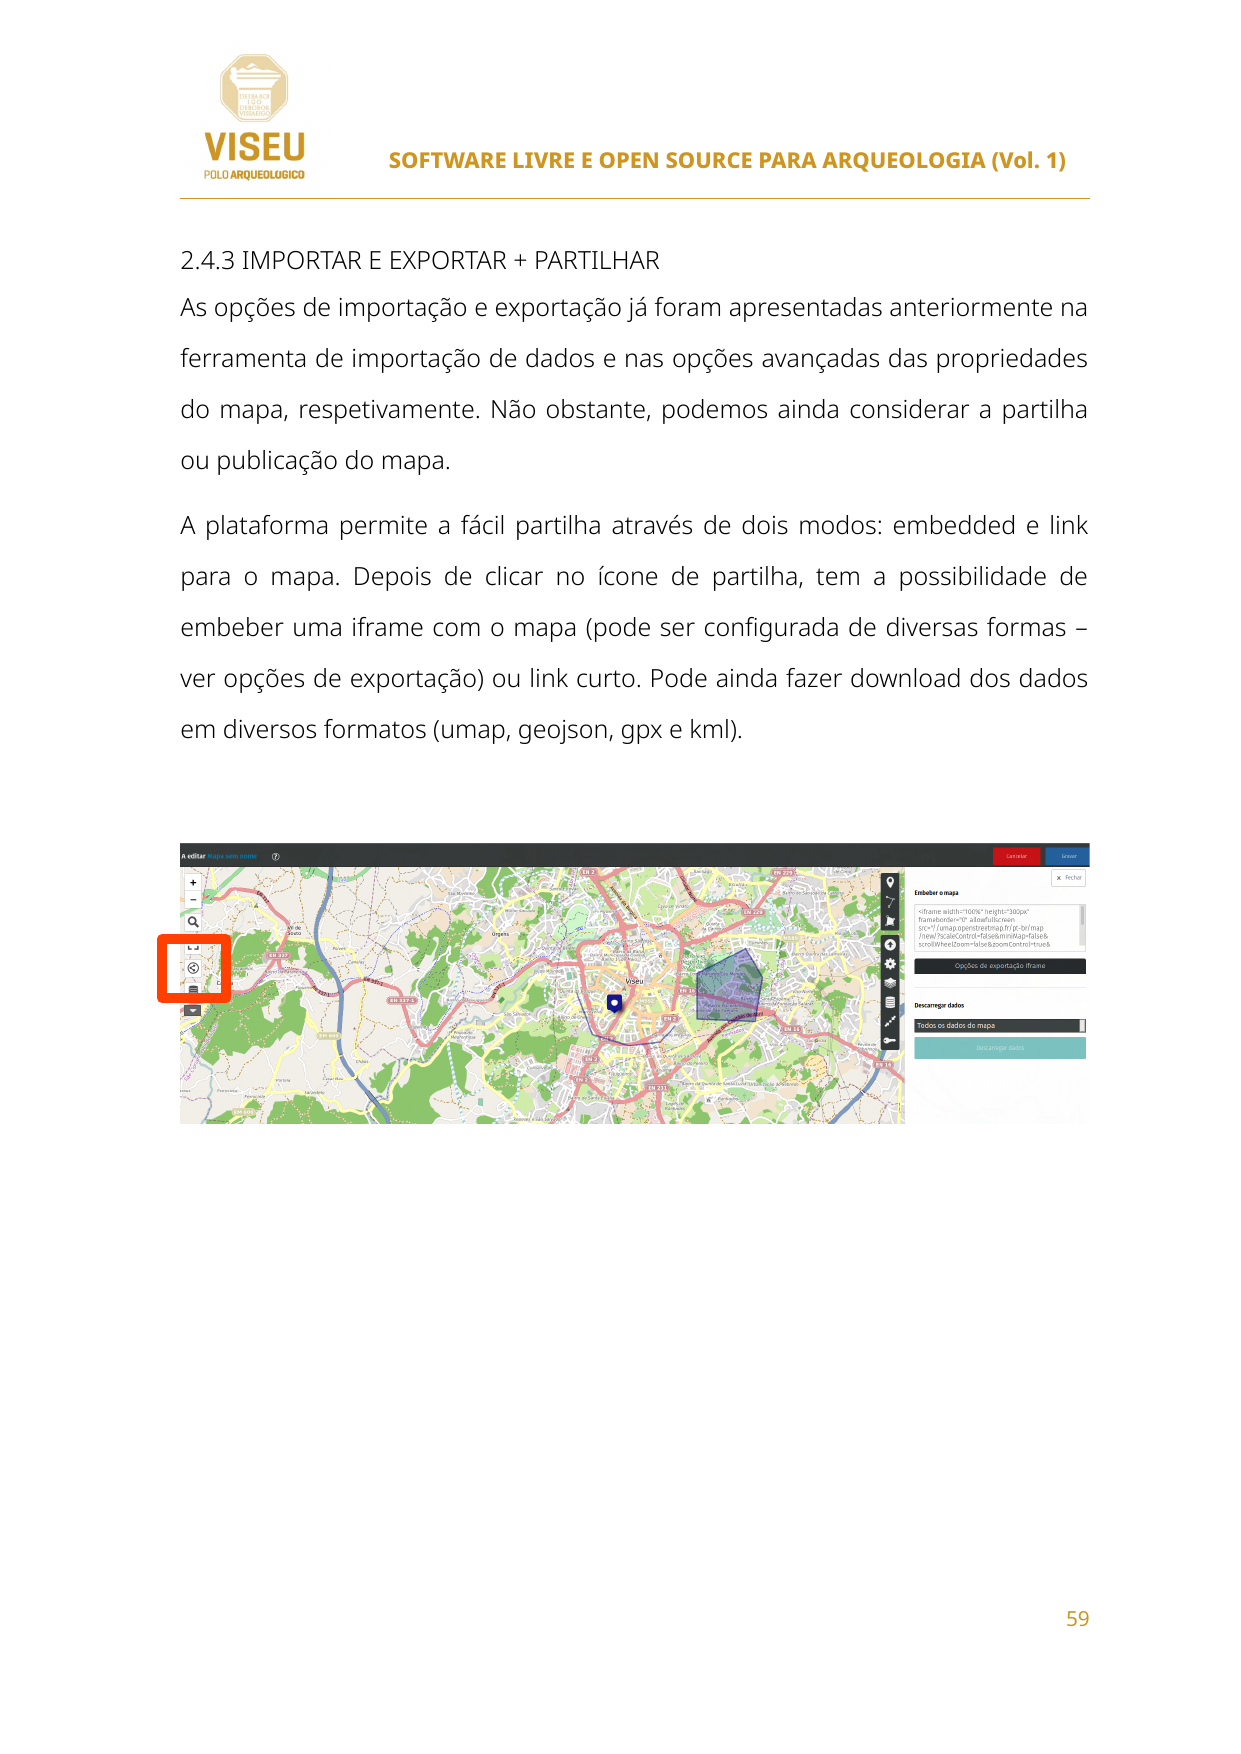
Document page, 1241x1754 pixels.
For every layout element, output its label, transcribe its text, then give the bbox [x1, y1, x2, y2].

picture [180, 944, 221, 993]
subtitle 2.4.3 Importar e Exportar + Partilhar [180, 243, 1090, 277]
text As opções de importação e exportação já foram apresentadas anteriormente na ferramenta de importação de dados e nas opções avançadas das propriedades do mapa, respetivamente. Não obstante, podemos ainda considerar a partilha ou publicação do mapa. [180, 289, 1090, 476]
picture [180, 843, 1090, 1124]
text A plataforma permite a fácil partilha através de dois modos: embedded e link para o mapa. Depois de clicar no ícone de partilha, tem a possibilidade de embeber uma iframe com o mapa (pode ser configurada de diversas formas – ver opções de exportação) ou link curto. Pode ainda fazer download dos dados em diversos formatos (umap, geojson, gpx e kml). [180, 508, 1090, 746]
